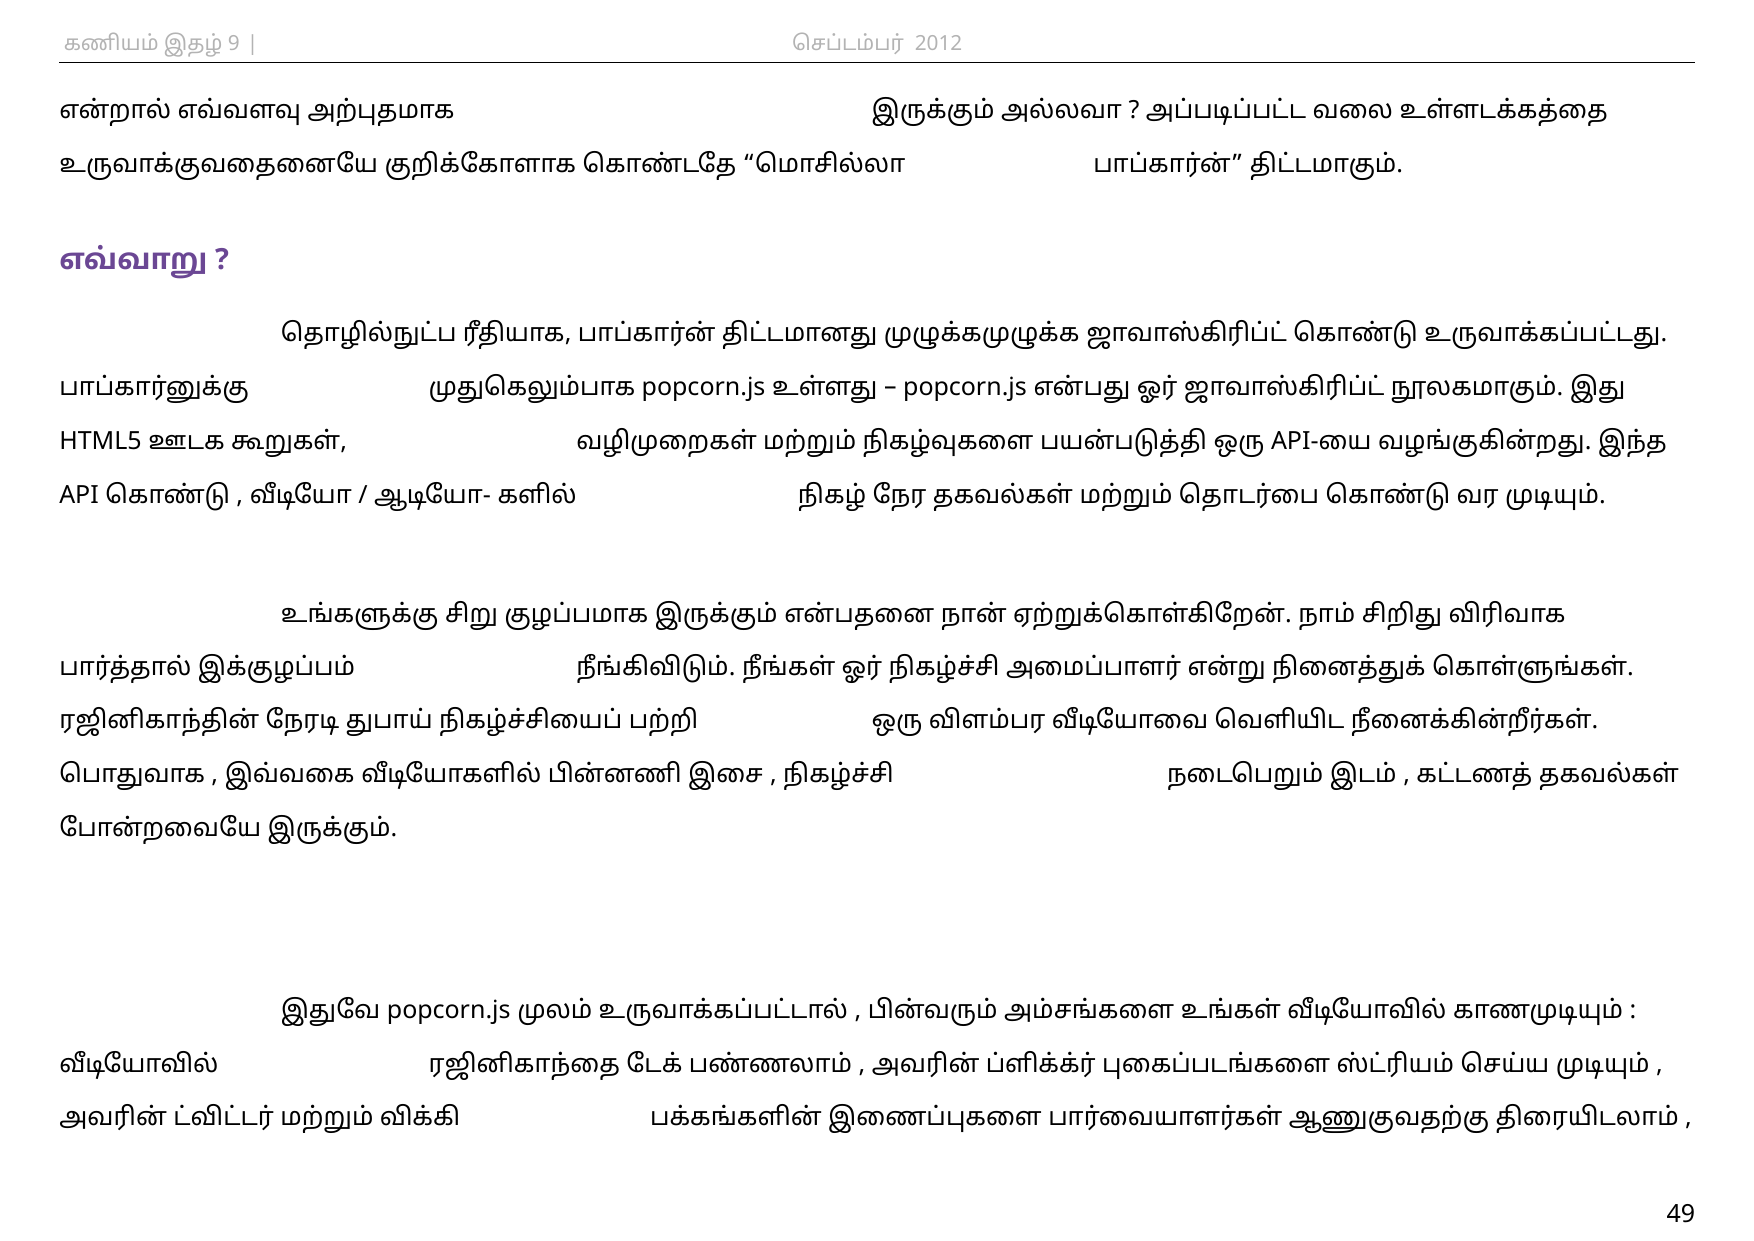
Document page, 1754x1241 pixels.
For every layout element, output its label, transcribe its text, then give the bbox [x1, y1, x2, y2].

text இதுவே popcorn.js முலம் உருவாக்கப்பட்டால் , பின்வரும் அம்சங்களை உங்கள் வீடியோவில் காணமுடியும் : வீடியோவில் ரஜினிகாந்தை டேக் பண்ணலாம் , அவரின் ப்ளிக்க்ர் புகைப்படங்களை ஸ்ட்ரியம் செய்ய முடியும் , அவரின் ட்விட்டர் மற்றும் விக்கி பக்கங்களின் இணைப்புகளை பார்வையாளர்கள் ஆணுகுவதற்கு திரையிடலாம் , [59, 992, 1695, 1136]
text தொழில்நுட்ப ரீதியாக, பாப்கார்ன் திட்டமானது முழுக்கமுழுக்க ஜாவாஸ்கிரிப்ட் கொண்டு உருவாக்கப்பட்டது. பாப்கார்னுக்கு முதுகெலும்பாக popcorn.js உள்ளது – popcorn.js என்பது ஓர் ஜாவாஸ்கிரிப்ட் நூலகமாகும். இது HTML5 ஊடக கூறுகள், வழிமுறைகள் மற்றும் நிகழ்வுகளை பயன்படுத்தி ஒரு API-யை வழங்குகின்றது. இந்த API கொண்டு , வீடியோ / ஆடியோ- களில் நிகழ் நேர தகவல்கள் மற்றும் தொடர்பை கொண்டு வர முடியும். [59, 315, 1695, 513]
subtitle எவ்வாறு ? [59, 238, 1695, 281]
text உங்களுக்கு சிறு குழப்பமாக இருக்கும் என்பதனை நான் ஏற்றுக்கொள்கிறேன். நாம் சிறிது விரிவாக பார்த்தால் இக்குழப்பம் நீங்கிவிடும். நீங்கள் ஓர் நிகழ்ச்சி அமைப்பாளர் என்று நினைத்துக் கொள்ளுங்கள். ரஜினிகாந்தின் நேரடி துபாய் நிகழ்ச்சியைப் பற்றி ஒரு விளம்பர வீடியோவை வெளியிட நீனைக்கின்றீர்கள். பொதுவாக , இவ்வகை வீடியோகளில் பின்னணி இசை , நிகழ்ச்சி நடைபெறும் இடம் , கட்டணத் தகவல்கள் போன்றவையே இருக்கும். [59, 544, 1695, 847]
text என்றால் எவ்வளவு அற்புதமாக இருக்கும் அல்லவா ? அப்படிப்பட்ட வலை உள்ளடக்கத்தை உருவாக்குவதைனையே குறிக்கோளாக கொண்டதே “மொசில்லா பாப்கார்ன்” திட்டமாகும். [59, 92, 1695, 182]
